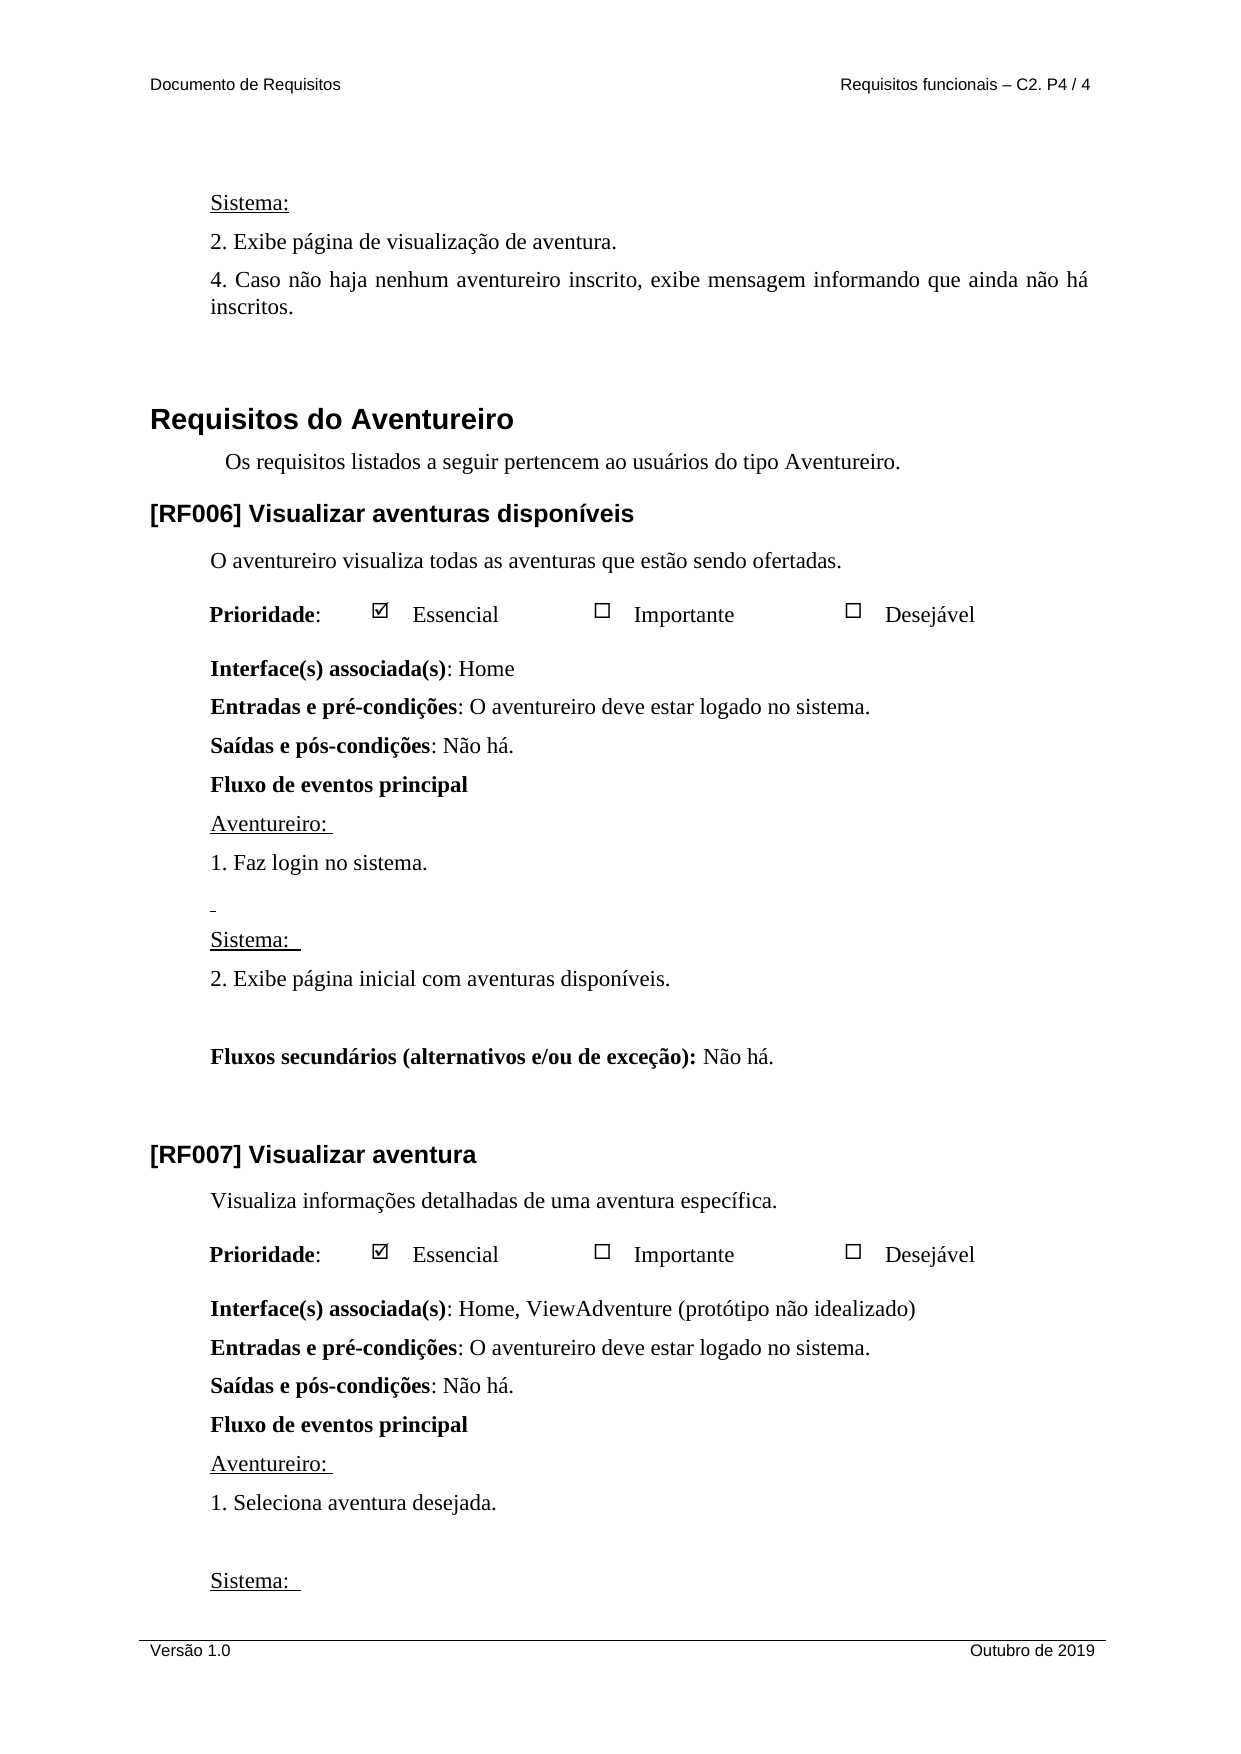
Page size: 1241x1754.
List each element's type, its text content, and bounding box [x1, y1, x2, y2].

table_header Desejável [874, 1220, 1017, 1289]
text [RF007] Visualizar aventura [150, 1139, 1090, 1168]
text Entradas e pré-condições: O aventureiro deve estar logado no sistema. [210, 693, 1090, 720]
table_header Prioridade: [194, 1220, 357, 1289]
text Sistema: [210, 1567, 1090, 1593]
text 1. Seleciona aventura desejada. [210, 1489, 1090, 1516]
text Entradas e pré-condições: O aventureiro deve estar logado no sistema. [210, 1334, 1090, 1360]
table_header Desejável [874, 579, 1017, 648]
text Interface(s) associada(s): Home [210, 654, 1090, 681]
text Aventureiro: [210, 1450, 1090, 1477]
text Saídas e pós-condições: Não há. [210, 1373, 1090, 1399]
text 2. Exibe página inicial com aventuras disponíveis. [210, 965, 1090, 992]
text Fluxo de eventos principal [210, 1411, 1090, 1438]
table_header Importante [623, 579, 829, 648]
text 2. Exibe página de visualização de aventura. [210, 228, 1090, 254]
text Visualiza informações detalhadas de uma aventura específica. [210, 1187, 1090, 1213]
text 1. Faz login no sistema. [210, 849, 1090, 875]
text Fluxos secundários (alternativos e/ou de exceção): Não há. [210, 1043, 1090, 1069]
text Sistema: [210, 927, 1090, 953]
text 4. Caso não haja nenhum aventureiro inscrito, exibe mensagem informando que ainda não há inscritos. [210, 267, 1090, 319]
text Aventureiro: [210, 810, 1090, 836]
text Os requisitos listados a seguir pertencem ao usuários do tipo Aventureiro. [150, 448, 1090, 474]
table_header Importante [623, 1220, 829, 1289]
table_header  [578, 1220, 622, 1289]
table_header Essencial [401, 579, 578, 648]
table_header  [578, 579, 622, 648]
text [RF006] Visualizar aventuras disponíveis [150, 499, 1090, 528]
table_header  [357, 1220, 401, 1289]
text Fluxo de eventos principal [210, 771, 1090, 797]
text Saídas e pós-condições: Não há. [210, 732, 1090, 759]
subtitle Requisitos do Aventureiro [150, 402, 1090, 435]
table_header Prioridade: [194, 579, 357, 648]
table_header  [829, 1220, 873, 1289]
text Interface(s) associada(s): Home, ViewAdventure (protótipo não idealizado) [210, 1295, 1090, 1321]
text Sistema: [210, 189, 1090, 215]
table_header Essencial [401, 1220, 578, 1289]
table_header  [829, 579, 873, 648]
table_header  [357, 579, 401, 648]
text O aventureiro visualiza todas as aventuras que estão sendo ofertadas. [210, 547, 1090, 573]
